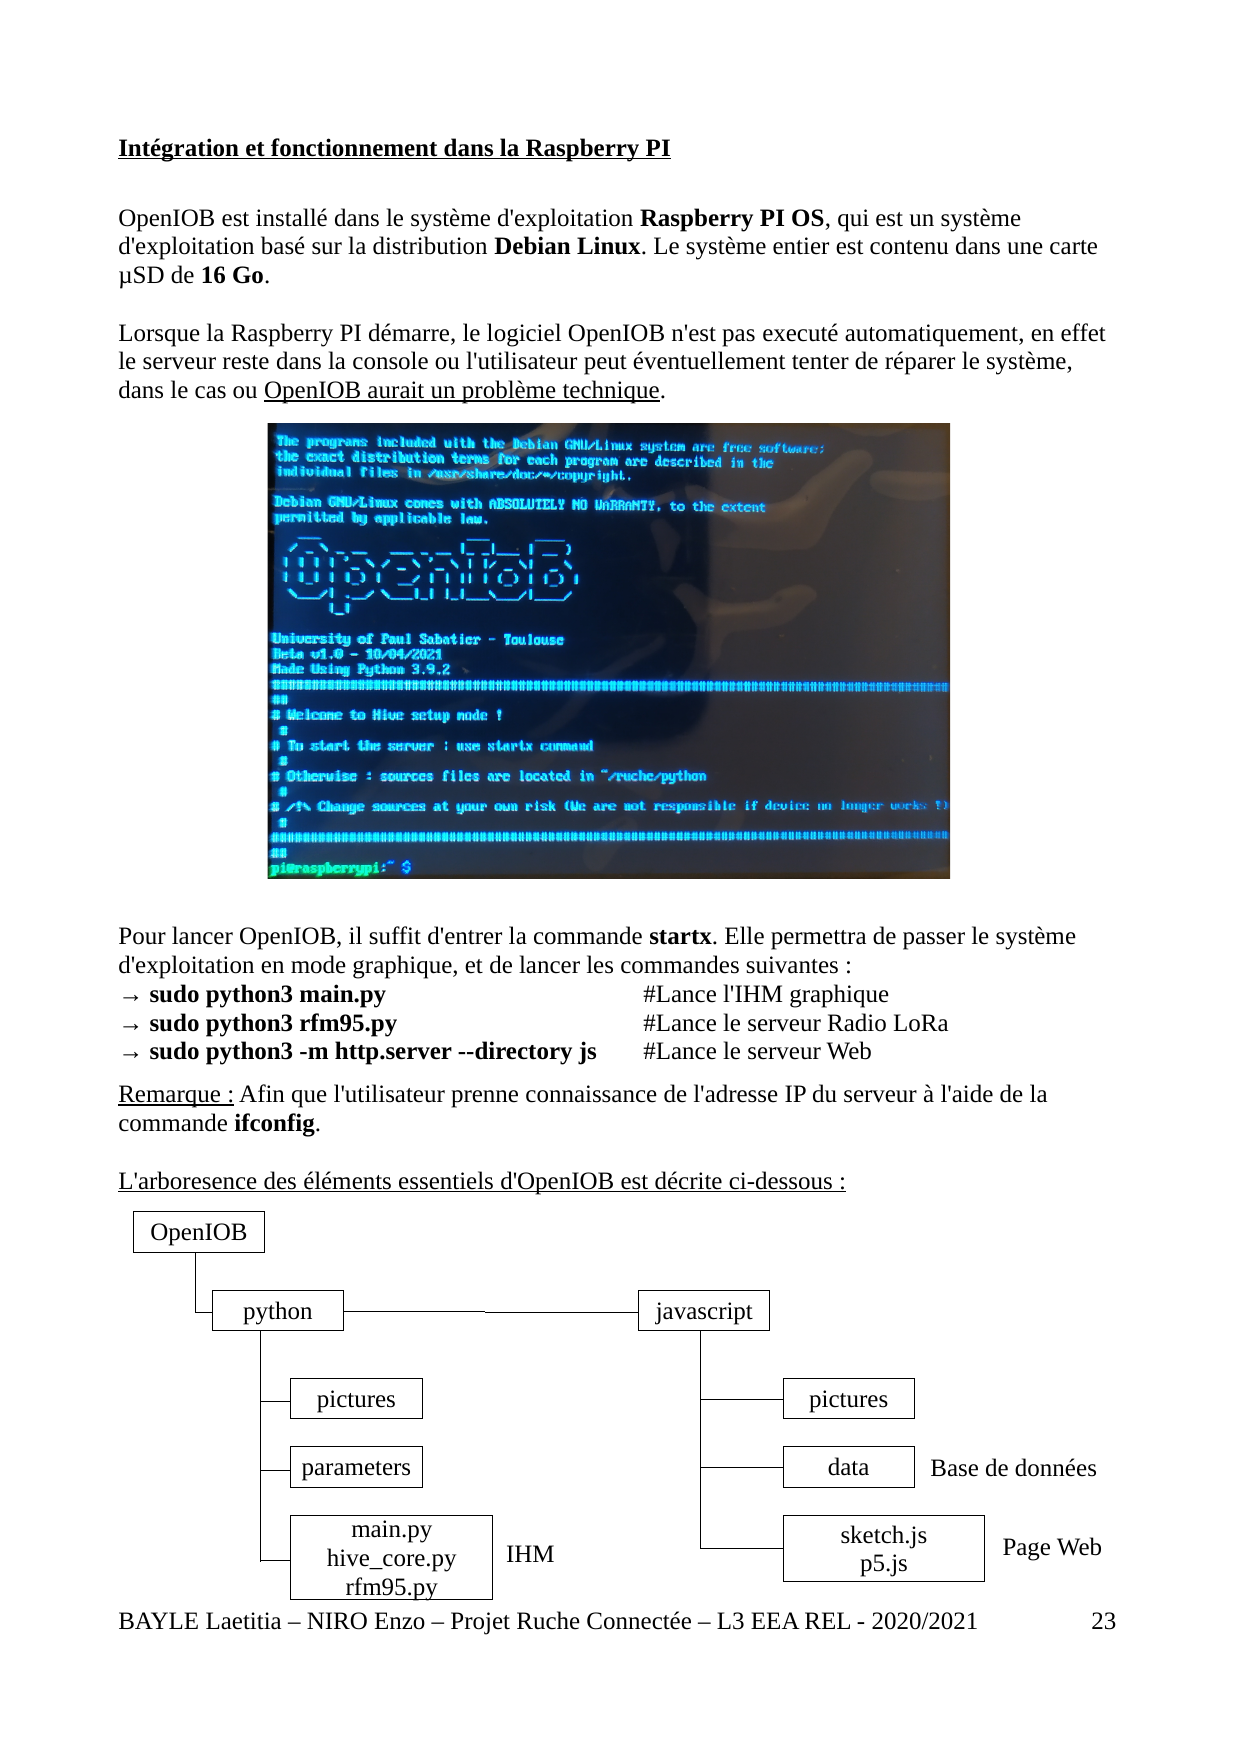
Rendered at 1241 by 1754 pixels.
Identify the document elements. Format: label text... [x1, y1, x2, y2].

text L'arboresence des éléments essentiels d'OpenIOB est décrite ci-dessous : [118, 1166, 1122, 1194]
text Remarque : Afin que l'utilisateur prenne connaissance de l'adresse IP du serveur à l'aide de la commande ifconfig. [118, 1079, 1122, 1137]
text → sudo python3 -m http.server --directory js #Lance le serveur Web [118, 1036, 1122, 1065]
text OpenIOB est installé dans le système d'exploitation Raspberry PI OS, qui est un système d'exploitation basé sur la distribution Debian Linux. Le système entier est contenu dans une carte µSD de 16 Go. [118, 203, 1122, 289]
text → sudo python3 rfm95.py #Lance le serveur Radio LoRa [118, 1008, 1122, 1036]
text → sudo python3 main.py #Lance l'IHM graphique [118, 979, 1122, 1008]
text Lorsque la Raspberry PI démarre, le logiciel OpenIOB n'est pas executé automatiquement, en effet le serveur reste dans la console ou l'utilisateur peut éventuellement tenter de réparer le système, dans le cas ou OpenIOB aurait un problème technique. [118, 318, 1122, 404]
picture [267, 423, 951, 879]
subtitle Intégration et fonctionnement dans la Raspberry PI [118, 133, 1122, 161]
text Pour lancer OpenIOB, il suffit d'entrer la commande startx. Elle permettra de passer le système d'exploitation en mode graphique, et de lancer les commandes suivantes : [118, 921, 1122, 979]
